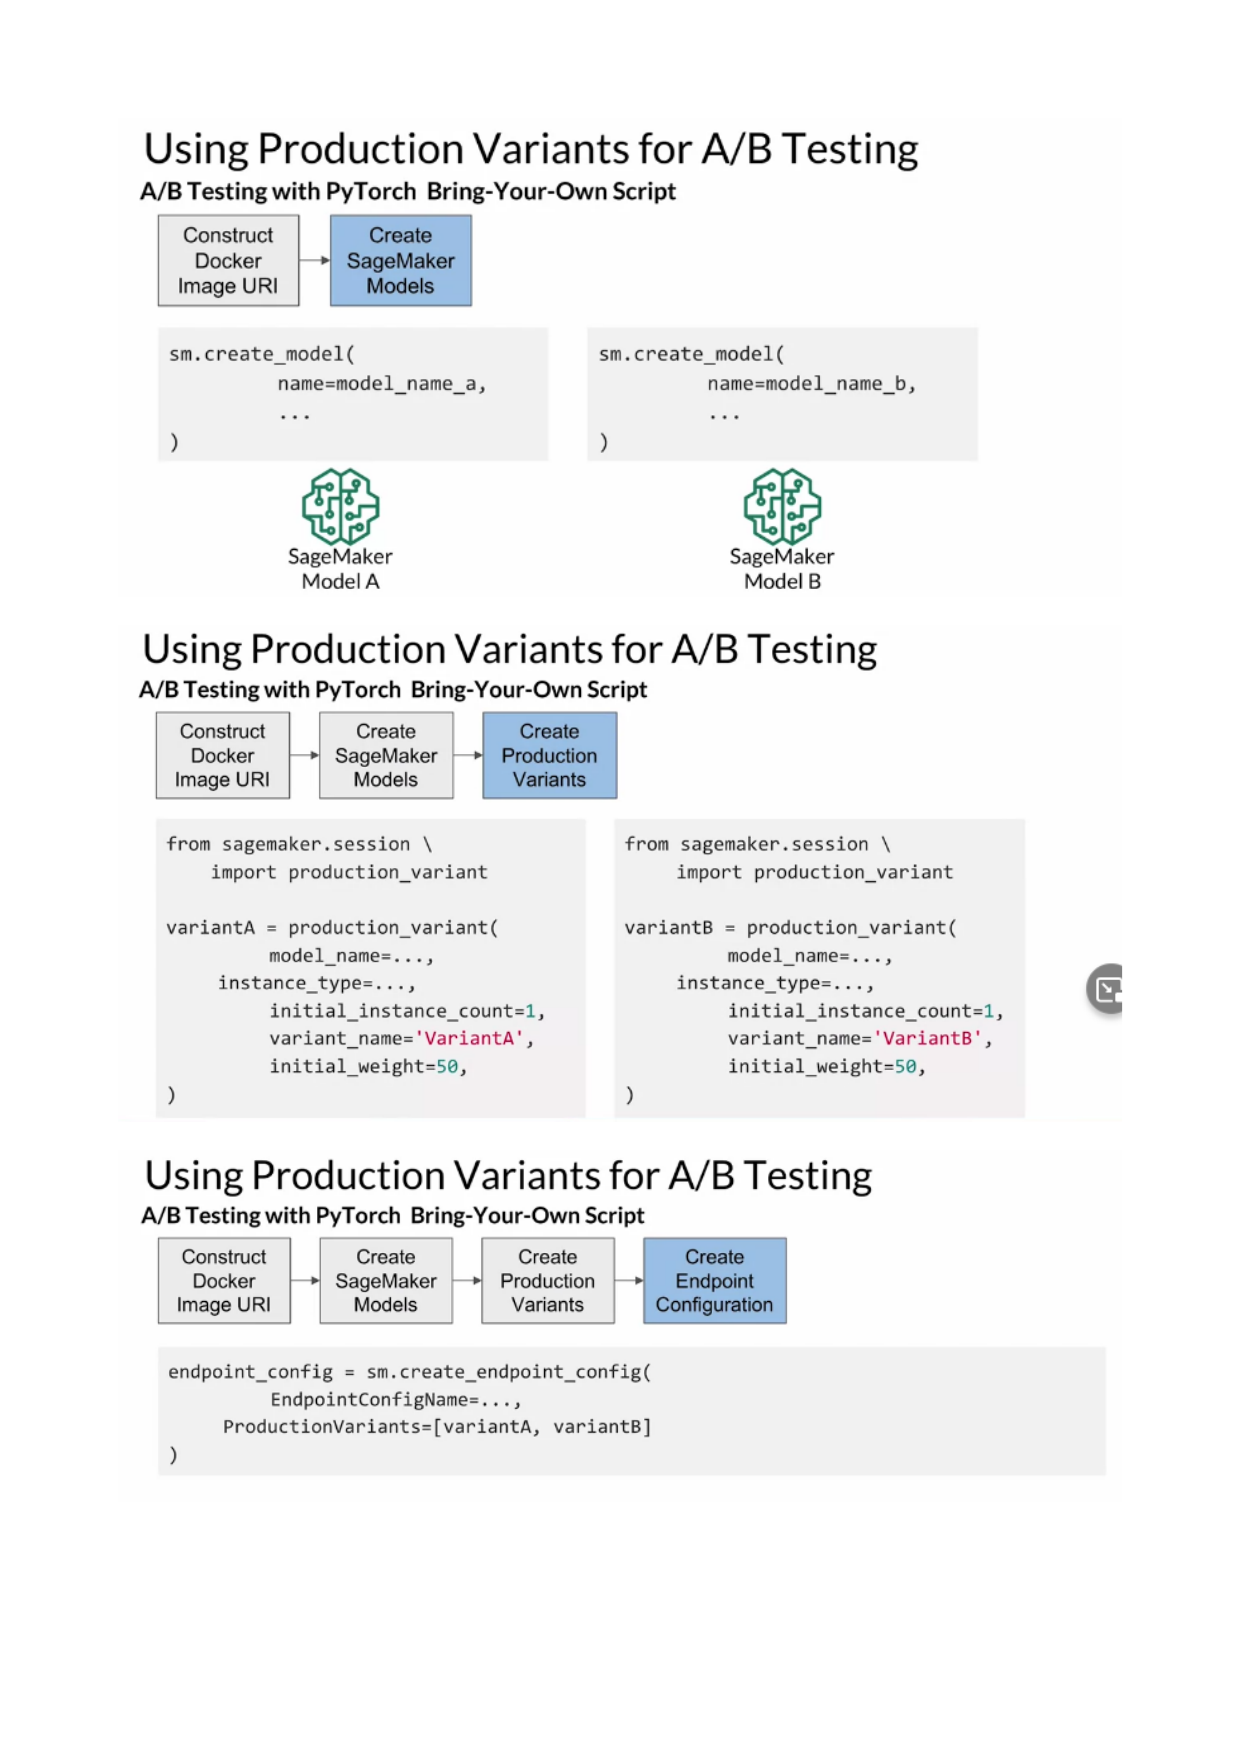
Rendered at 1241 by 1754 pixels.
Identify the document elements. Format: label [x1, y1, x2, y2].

picture [118, 625, 1123, 1122]
picture [118, 1150, 1123, 1502]
picture [118, 118, 1123, 597]
